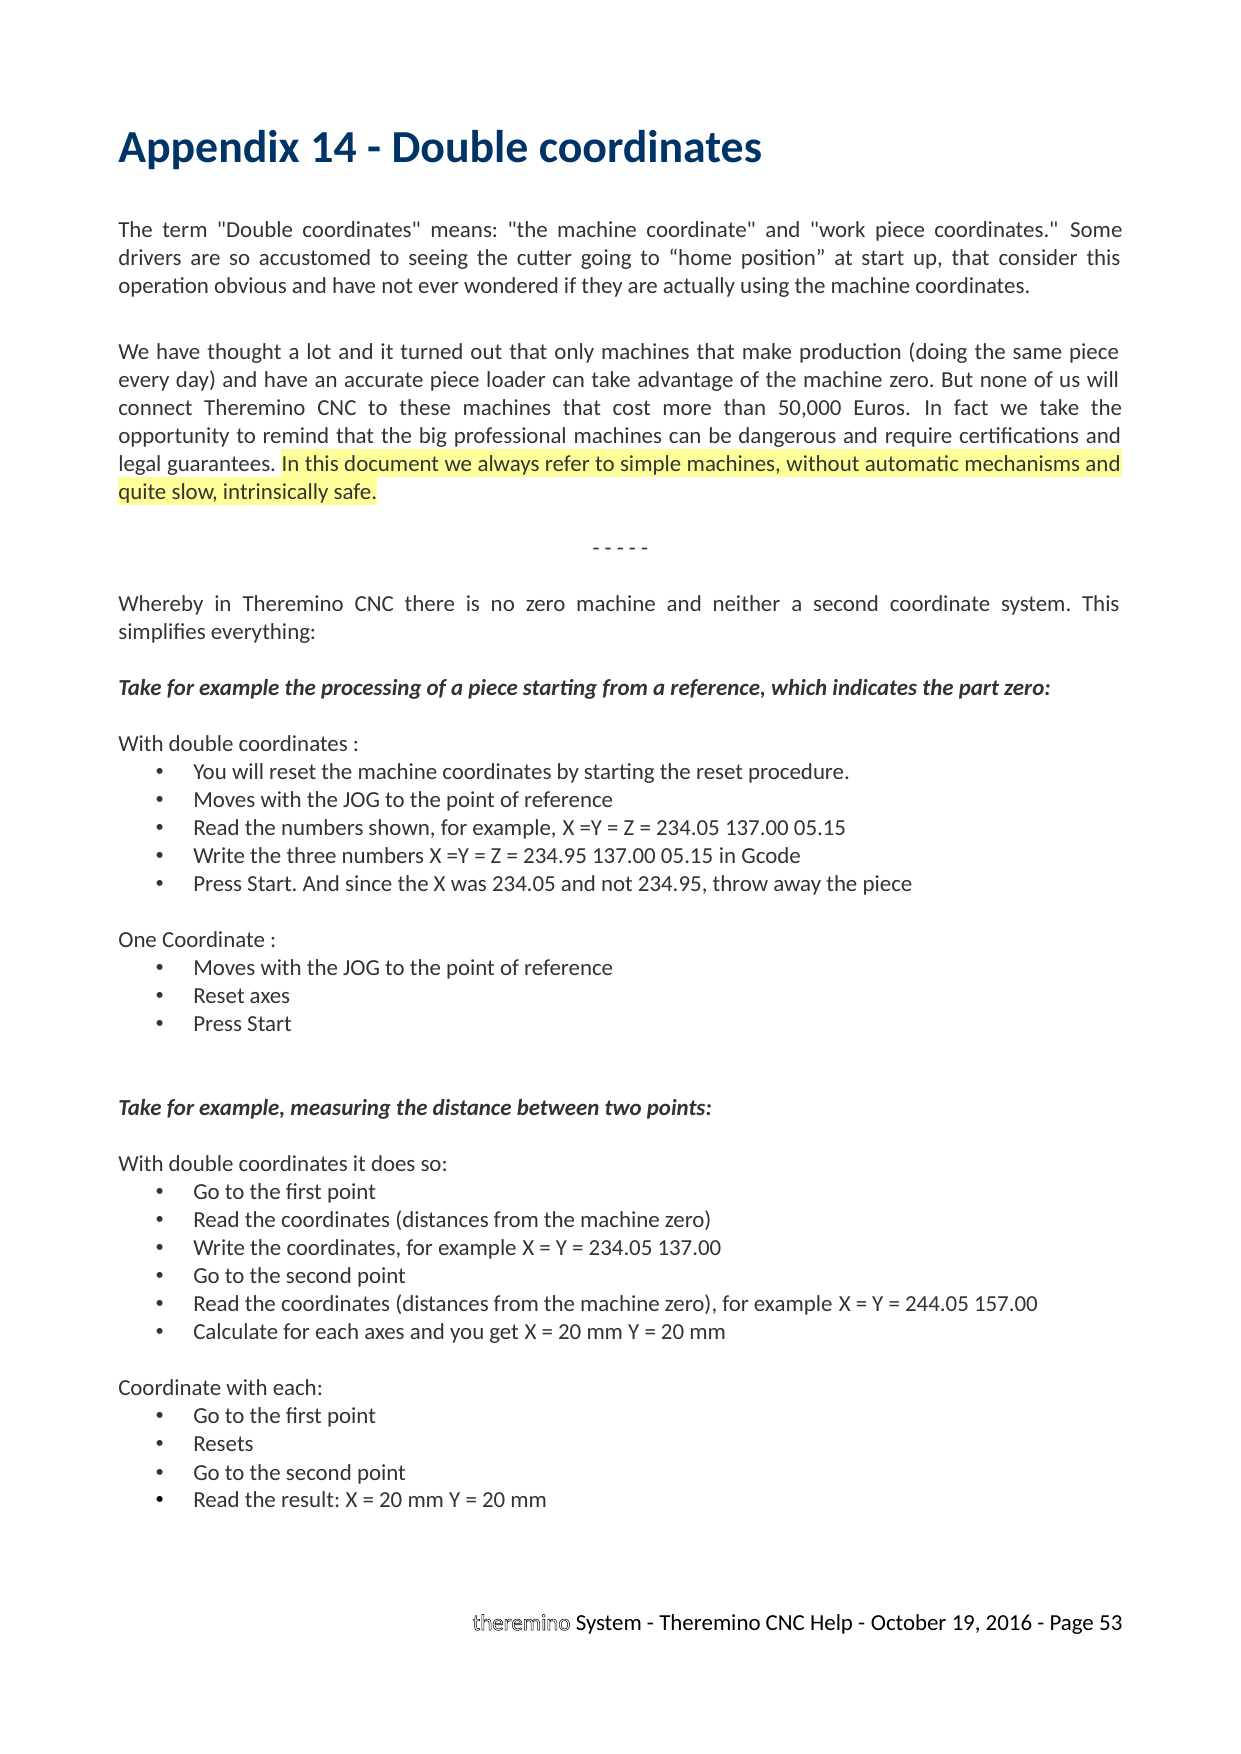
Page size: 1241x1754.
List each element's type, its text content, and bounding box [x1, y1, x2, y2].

list Reset axes [156, 981, 1122, 1009]
list Calculate for each axes and you get X = 20 mm Y = 20 mm [156, 1317, 1122, 1346]
list Press Start [156, 1009, 1122, 1037]
text With double coordinates it does so: [118, 1149, 1122, 1177]
list Resets [156, 1429, 1122, 1458]
list Read the coordinates (distances from the machine zero) [156, 1205, 1122, 1233]
text The term "Double coordinates" means: "the machine coordinate" and "work piece coordinates." Some drivers are so accustomed to seeing the cutter going to “home position” at start up, that consider this operation obvious and have not ever wondered if they are actually using the machine coordinates. [118, 215, 1122, 299]
text Coordinate with each: [118, 1373, 1122, 1402]
list Go to the first point [156, 1177, 1122, 1205]
subtitle Appendix 14 - Double coordinates [118, 118, 1122, 174]
list You will reset the machine coordinates by starting the reset procedure. [156, 757, 1122, 785]
text We have thought a lot and it turned out that only machines that make production (doing the same piece every day) and have an accurate piece loader can take advantage of the machine zero. But none of us will connect Theremino CNC to these machines that cost more than 50,000 Euros. In fact we take the opportunity to remind that the big professional machines can be dangerous and require certifications and legal guarantees. In this document we always refer to simple machines, without automatic mechanisms and quite slow, intrinsically safe. [118, 337, 1122, 505]
list Press Start. And since the X was 234.05 and not 234.95, throw away the piece [156, 869, 1122, 897]
list Go to the second point [156, 1458, 1122, 1486]
list Go to the first point [156, 1402, 1122, 1429]
list Moves with the JOG to the point of reference [156, 953, 1122, 981]
list Write the coordinates, for example X = Y = 234.05 137.00 [156, 1233, 1122, 1261]
text One Coordinate : [118, 925, 1122, 953]
list Read the coordinates (distances from the machine zero), for example X = Y = 244.05 157.00 [156, 1289, 1122, 1317]
list Read the numbers shown, for example, X =Y = Z = 234.05 137.00 05.15 [156, 813, 1122, 841]
text Whereby in Theremino CNC there is no zero machine and neither a second coordinate system. This simplifies everything: [118, 589, 1122, 645]
text Take for example, measuring the distance between two points: [118, 1093, 1122, 1121]
list Go to the second point [156, 1261, 1122, 1289]
list Moves with the JOG to the point of reference [156, 785, 1122, 813]
text Take for example the processing of a piece starting from a reference, which indicates the part zero: [118, 673, 1122, 701]
list Read the result: X = 20 mm Y = 20 mm [156, 1486, 1122, 1514]
text - - - - - [118, 533, 1122, 561]
list Write the three numbers X =Y = Z = 234.95 137.00 05.15 in Gcode [156, 841, 1122, 869]
text With double coordinates : [118, 729, 1122, 757]
